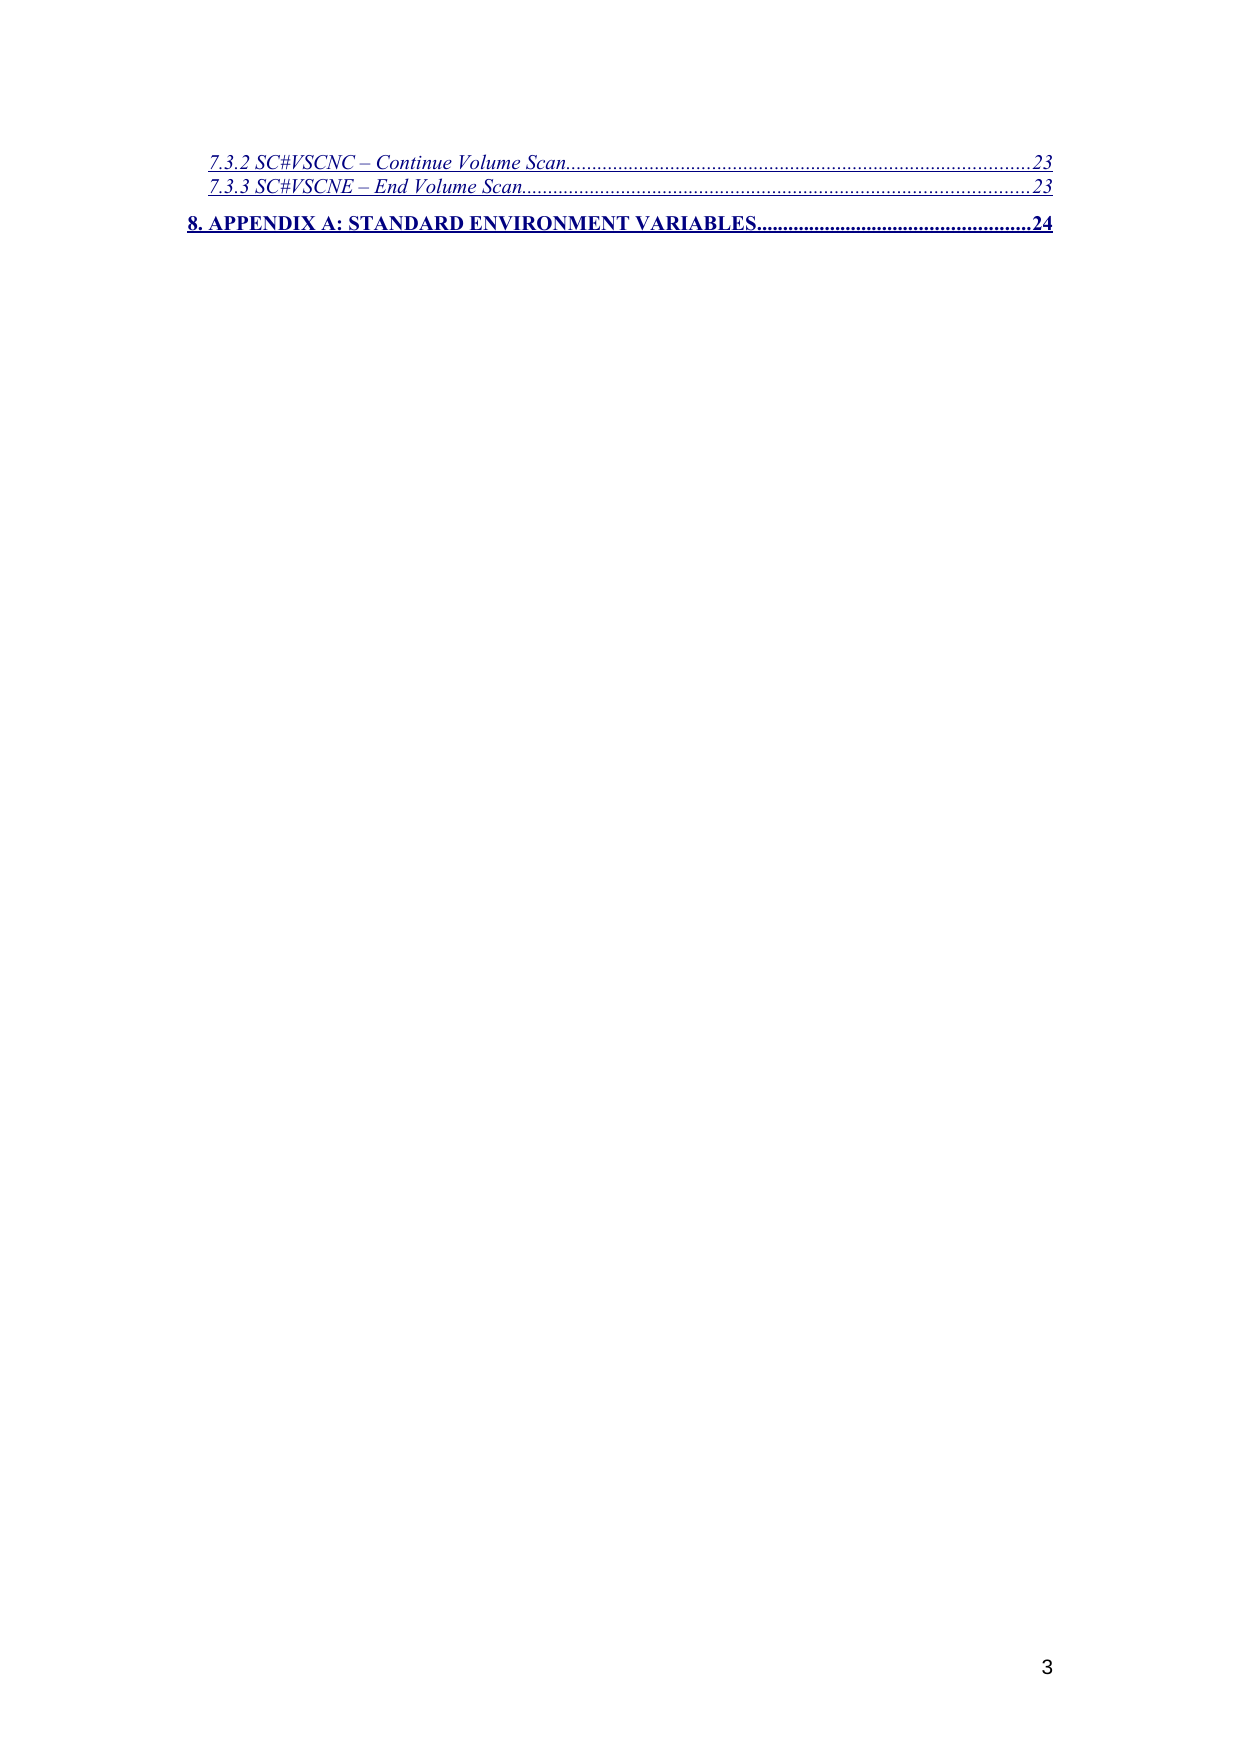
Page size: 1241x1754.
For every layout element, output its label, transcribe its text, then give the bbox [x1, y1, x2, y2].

text 8. Appendix A: Standard environment variables 24 [187, 211, 1053, 231]
text 7.3.3 SC#VSCNE – End Volume Scan 23 [208, 174, 1053, 195]
text 7.3.2 SC#VSCNC – Continue Volume Scan 23 [208, 150, 1053, 171]
